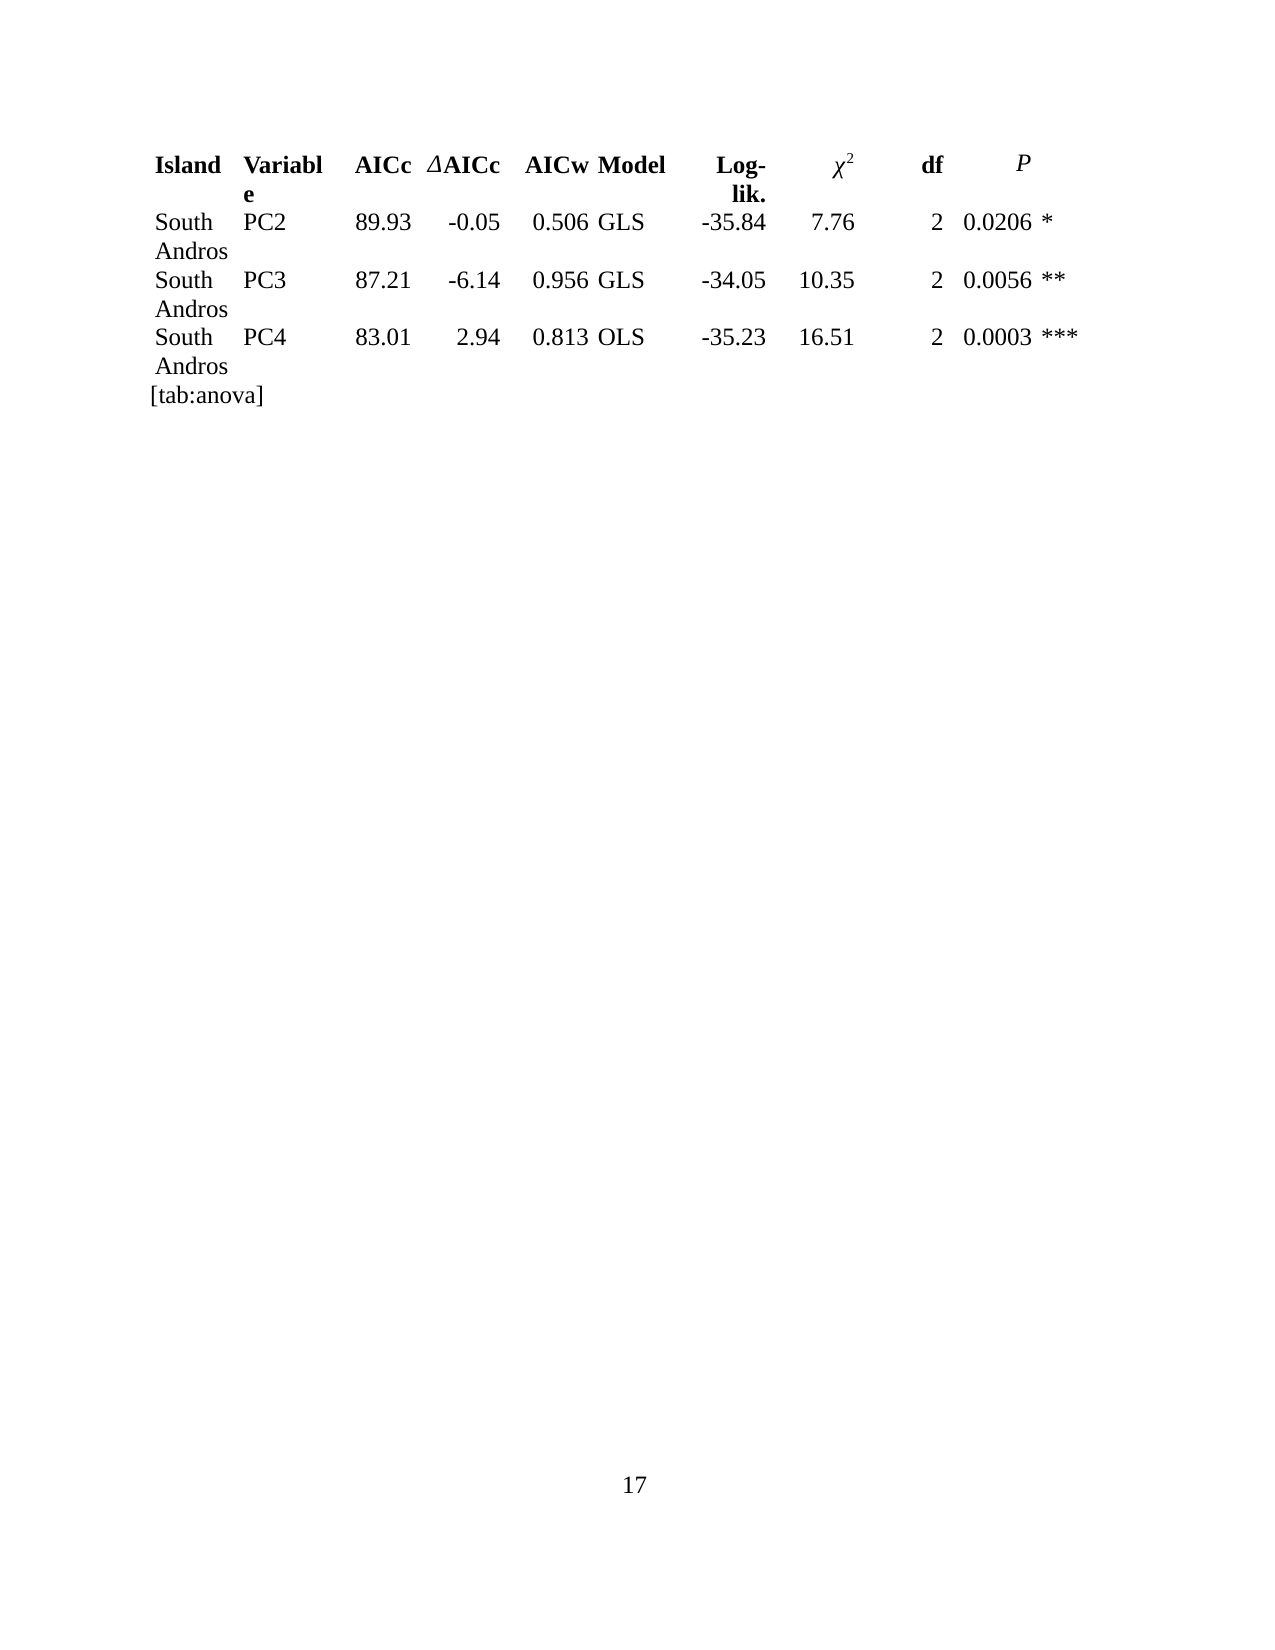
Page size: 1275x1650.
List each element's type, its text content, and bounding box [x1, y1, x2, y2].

table_cell -35.23 [682, 323, 770, 380]
table_cell 10.35 [770, 265, 859, 322]
table_cell 0.0206 [948, 208, 1036, 265]
table_cell -35.84 [682, 208, 770, 265]
table_cell 0.956 [505, 265, 593, 322]
table_header AICc [416, 150, 504, 207]
table_cell GLS [593, 208, 682, 265]
table_cell 16.51 [770, 323, 859, 380]
table_header Model [593, 150, 682, 207]
table_cell OLS [593, 323, 682, 380]
table_cell -6.14 [416, 265, 504, 322]
table_cell PC2 [239, 208, 327, 265]
table_cell PC3 [239, 265, 327, 322]
table_cell 0.0003 [948, 323, 1036, 380]
table_cell -34.05 [682, 265, 770, 322]
table_cell South Andros [150, 208, 238, 265]
table_header Variable [239, 150, 327, 207]
table_cell 7.76 [770, 208, 859, 265]
table_cell 87.21 [327, 265, 416, 322]
table_header AICc [327, 150, 416, 207]
table_cell PC4 [239, 323, 327, 380]
table_cell 2 [859, 265, 948, 322]
table_header [948, 150, 1036, 207]
table_cell 83.01 [327, 323, 416, 380]
text [tab:anova] [150, 380, 1125, 409]
table_header Log-lik. [682, 150, 770, 207]
table_cell 2 [859, 208, 948, 265]
table_header Island [150, 150, 238, 207]
table_cell *** [1036, 323, 1125, 380]
table_cell 0.506 [505, 208, 593, 265]
table_cell GLS [593, 265, 682, 322]
table_cell South Andros [150, 265, 238, 322]
table_cell -0.05 [416, 208, 504, 265]
table_cell 89.93 [327, 208, 416, 265]
table_cell 0.813 [505, 323, 593, 380]
table_cell 2 [859, 323, 948, 380]
table_cell 2.94 [416, 323, 504, 380]
table_cell 0.0056 [948, 265, 1036, 322]
table_cell South Andros [150, 323, 238, 380]
table_cell ** [1036, 265, 1125, 322]
table_header [1036, 150, 1125, 207]
table_header df [859, 150, 948, 207]
table_cell * [1036, 208, 1125, 265]
table_header AICw [505, 150, 593, 207]
table_header [770, 150, 859, 207]
